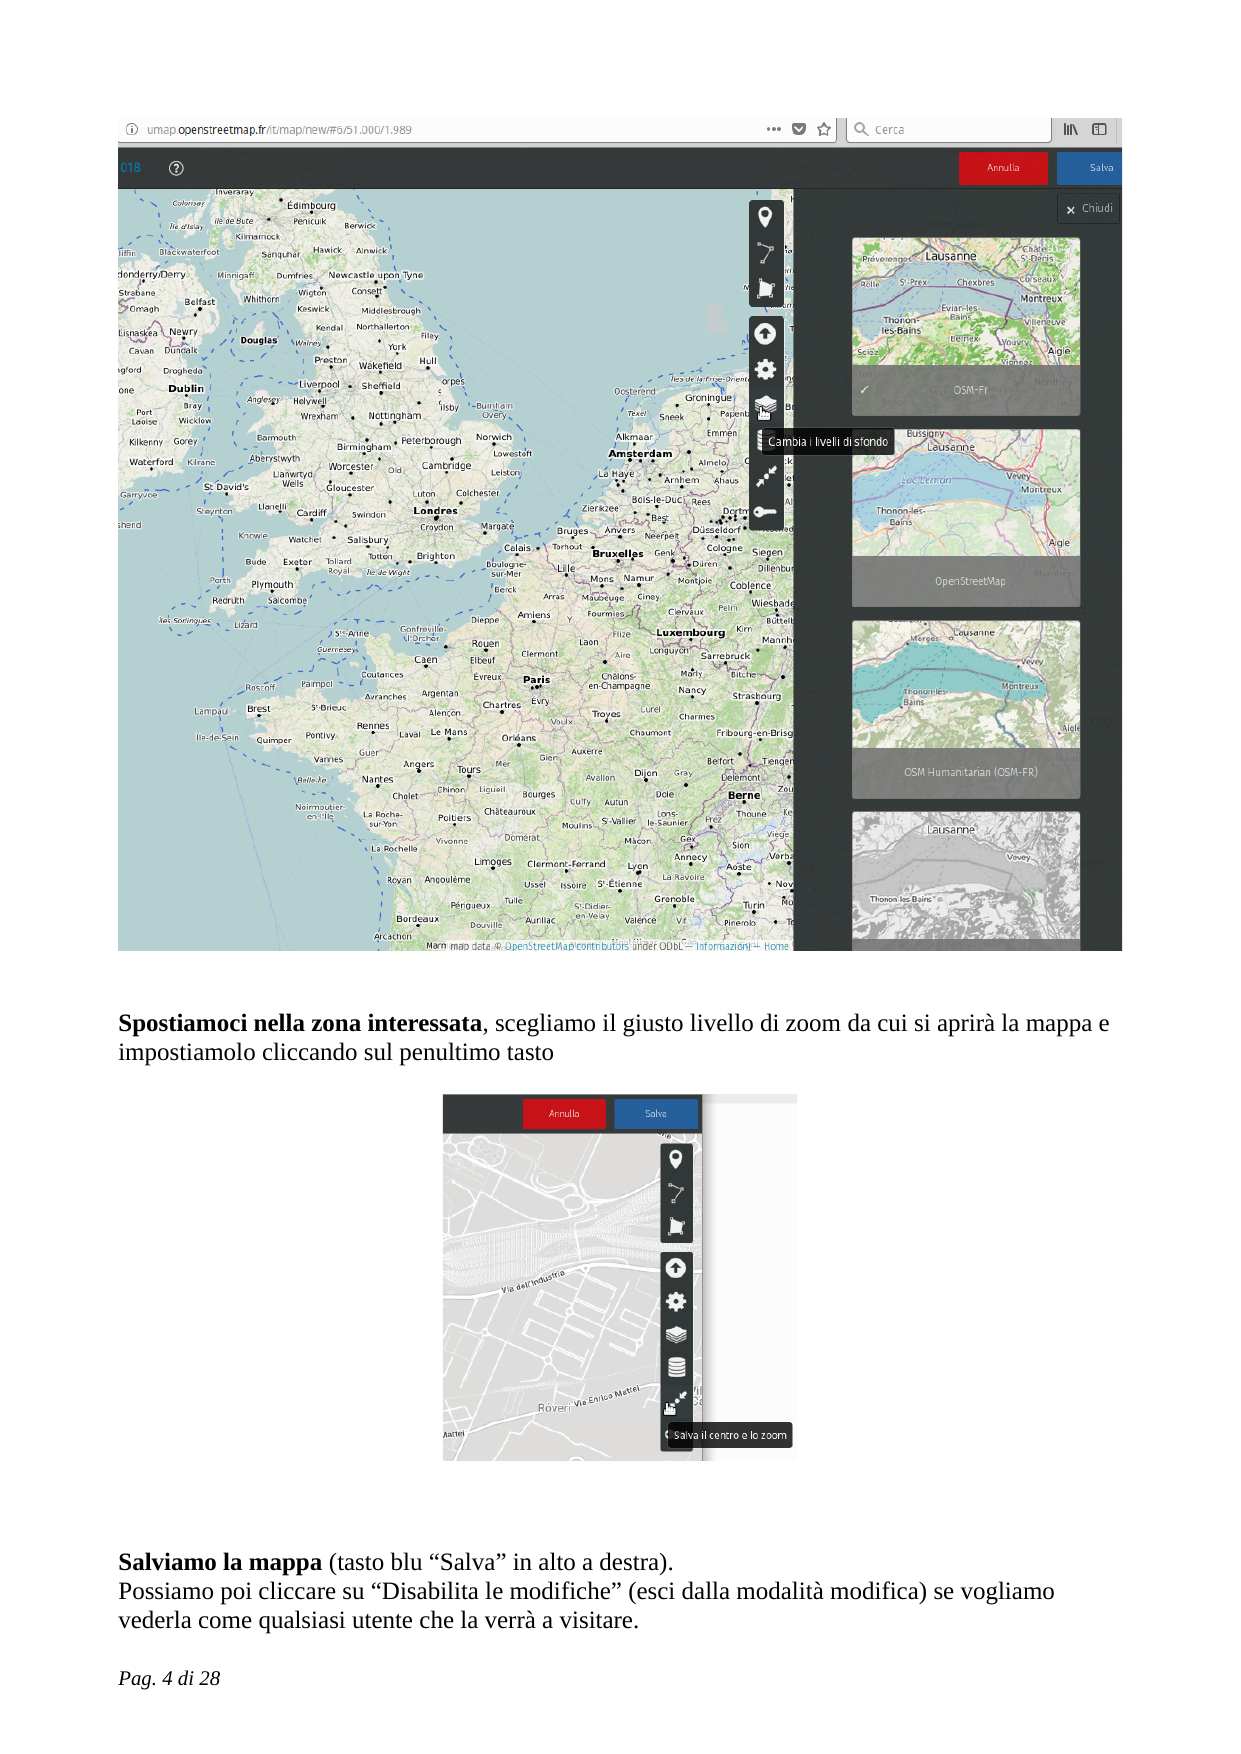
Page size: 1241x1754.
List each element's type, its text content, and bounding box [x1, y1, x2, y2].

text Salviamo la mappa (tasto blu “Salva” in alto a destra). [118, 1547, 1122, 1576]
picture [118, 118, 1123, 951]
picture [442, 1094, 798, 1461]
text Possiamo poi cliccare su “Disabilita le modifiche” (esci dalla modalità modifica) se vogliamo vederla come qualsiasi utente che la verrà a visitare. [118, 1576, 1122, 1633]
text Spostiamoci nella zona interessata, scegliamo il giusto livello di zoom da cui si aprirà la mappa e impostiamolo cliccando sul penultimo tasto [118, 1008, 1122, 1066]
